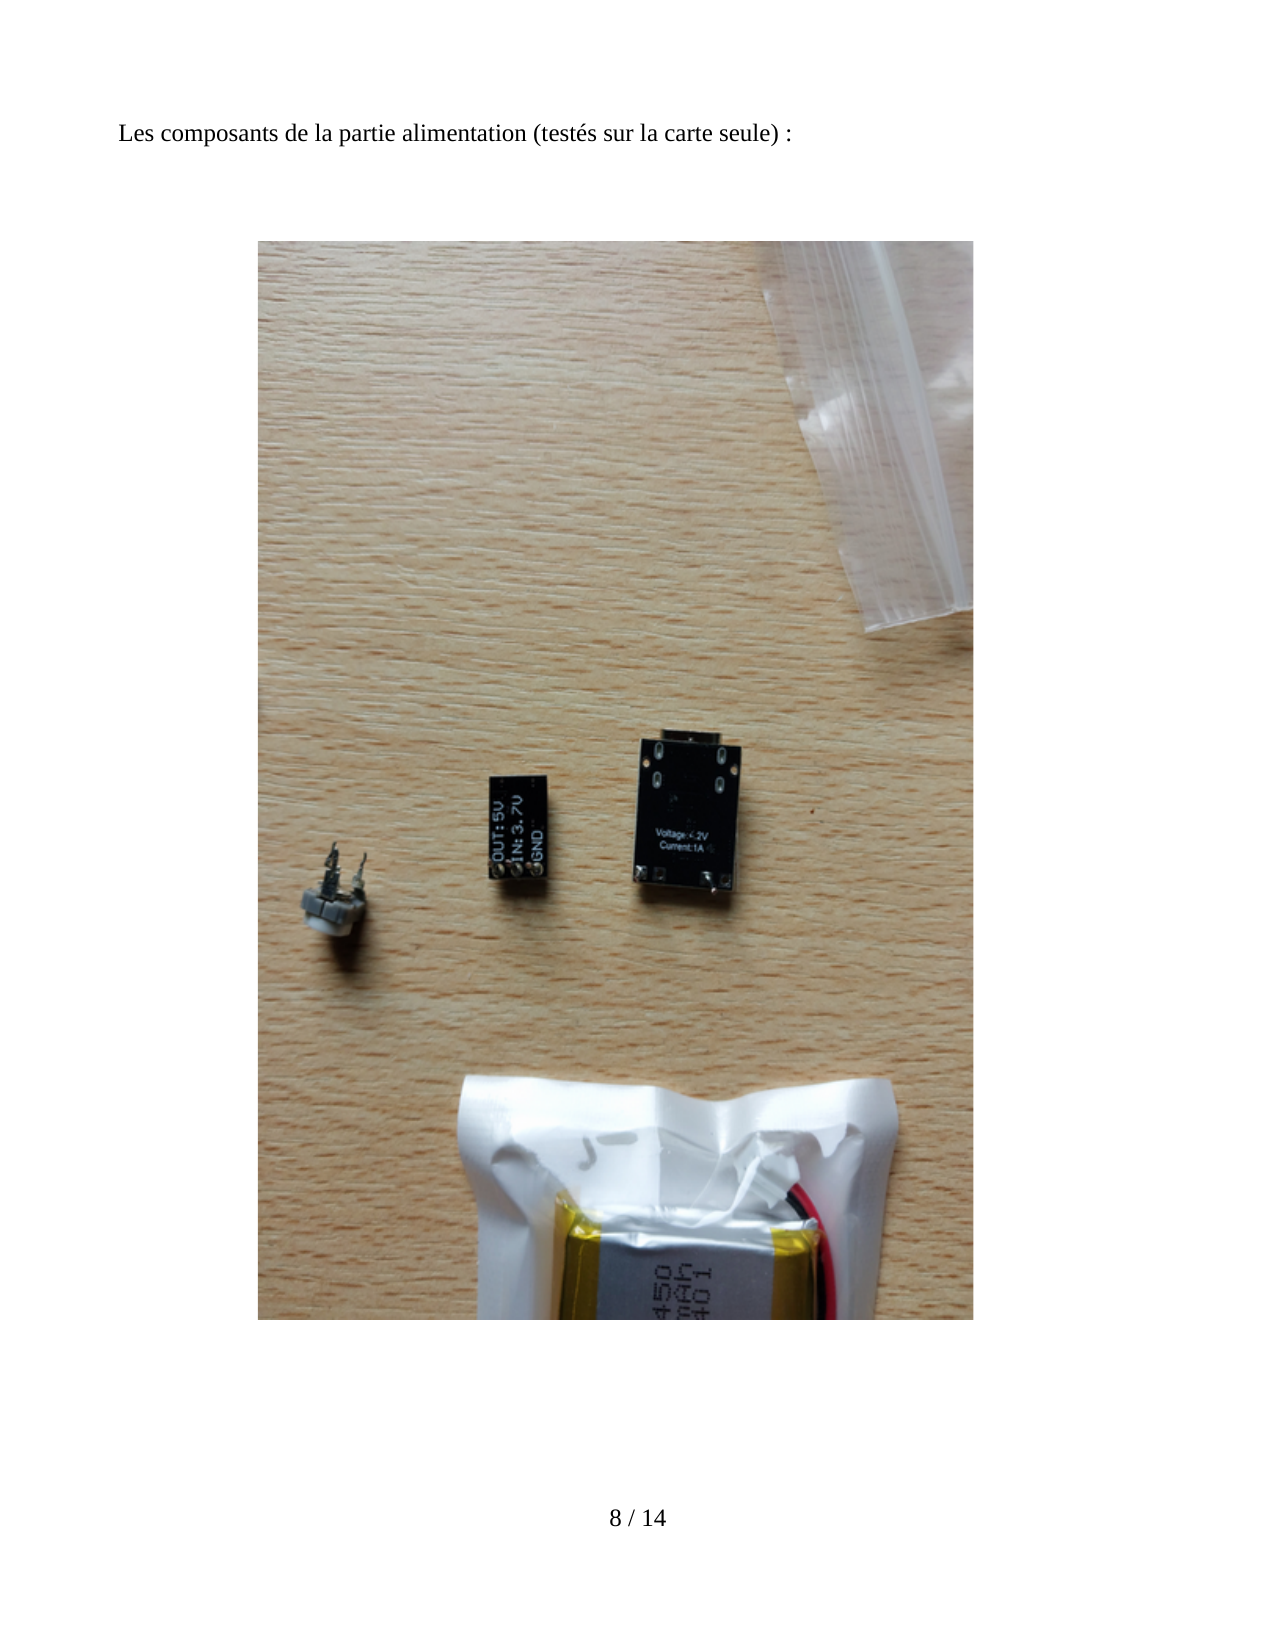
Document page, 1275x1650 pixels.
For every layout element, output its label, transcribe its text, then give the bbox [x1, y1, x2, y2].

picture [257, 241, 974, 1320]
text Les composants de la partie alimentation (testés sur la carte seule) : [118, 118, 1157, 147]
